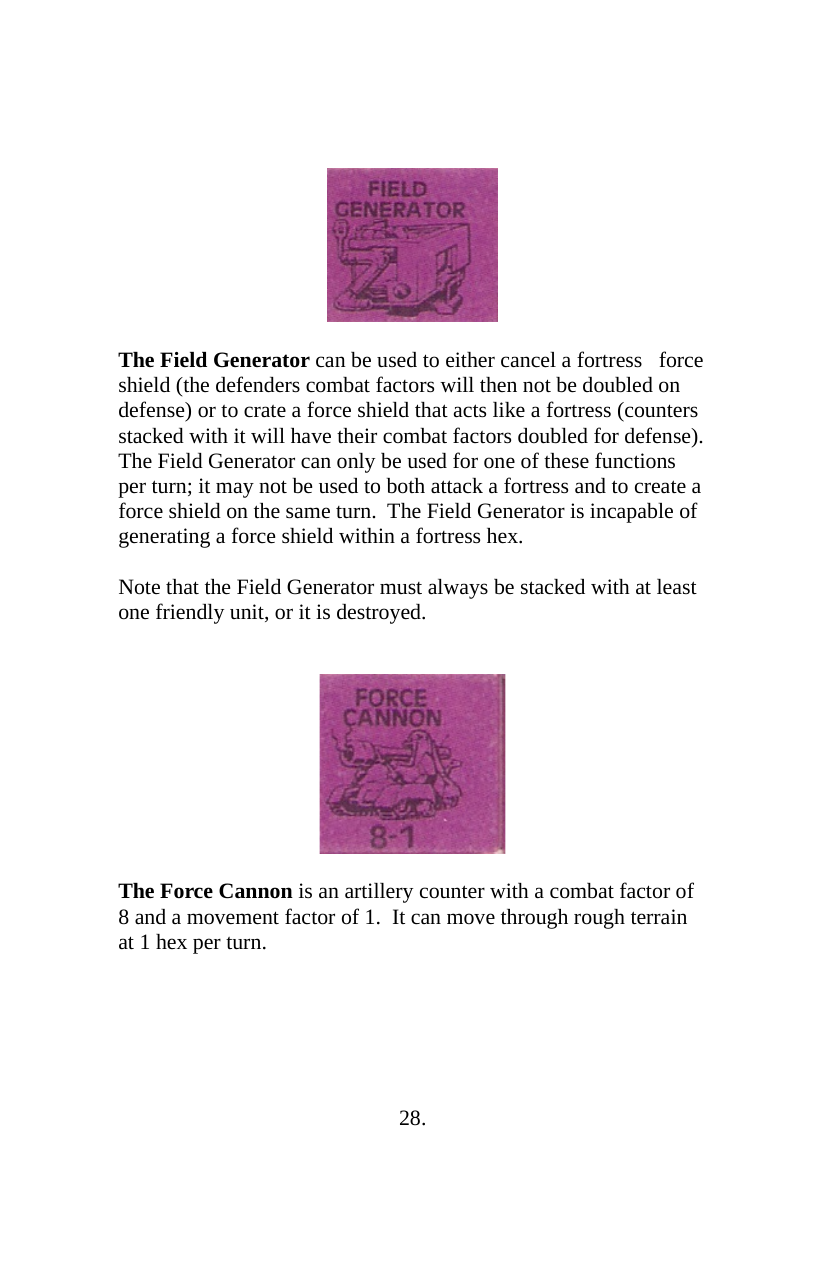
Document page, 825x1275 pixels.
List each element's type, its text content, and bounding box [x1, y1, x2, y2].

text Note that the Field Generator must always be stacked with at least one friendly unit, or it is destroyed. [118, 574, 707, 624]
text The Field Generator can be used to either cancel a fortress force shield (the defenders combat factors will then not be doubled on defense) or to crate a force shield that acts like a fortress (counters stacked with it will have their combat factors doubled for defense). The Field Generator can only be used for one of these functions per turn; it may not be used to both attack a fortress and to create a force shield on the same turn. The Field Generator is incapable of generating a force shield within a fortress hex. [118, 347, 707, 549]
text The Force Cannon is an artillery counter with a combat factor of 8 and a movement factor of 1. It can move through rough terrain at 1 hex per turn. [118, 878, 707, 954]
text 28. [118, 1105, 707, 1131]
